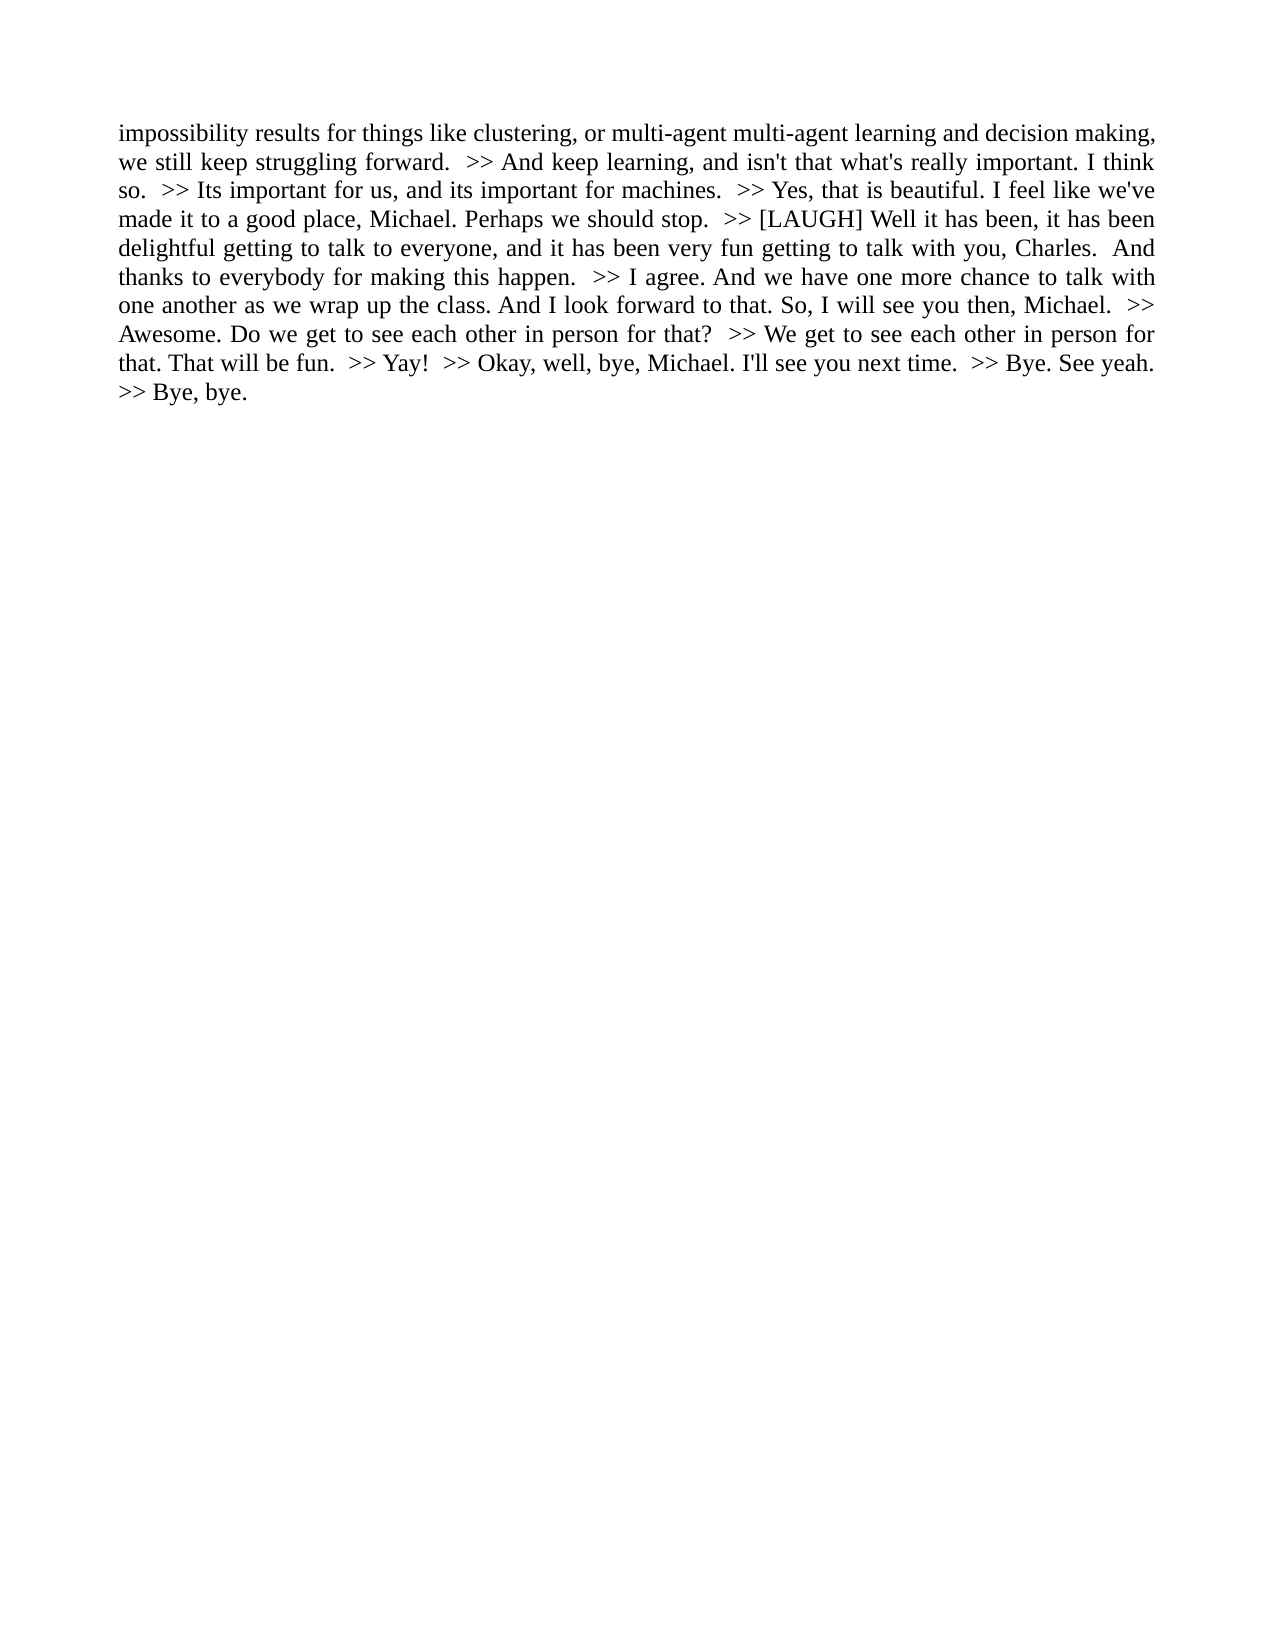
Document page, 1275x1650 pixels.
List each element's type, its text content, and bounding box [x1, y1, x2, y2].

text impossibility results for things like clustering, or multi-agent multi-agent learning and decision making, we still keep struggling forward. >> And keep learning, and isn't that what's really important. I think so. >> Its important for us, and its important for machines. >> Yes, that is beautiful. I feel like we've made it to a good place, Michael. Perhaps we should stop. >> [LAUGH] Well it has been, it has been delightful getting to talk to everyone, and it has been very fun getting to talk with you, Charles. And thanks to everybody for making this happen. >> I agree. And we have one more chance to talk with one another as we wrap up the class. And I look forward to that. So, I will see you then, Michael. >> Awesome. Do we get to see each other in person for that? >> We get to see each other in person for that. That will be fun. >> Yay! >> Okay, well, bye, Michael. I'll see you next time. >> Bye. See yeah. >> Bye, bye. [118, 118, 1157, 406]
